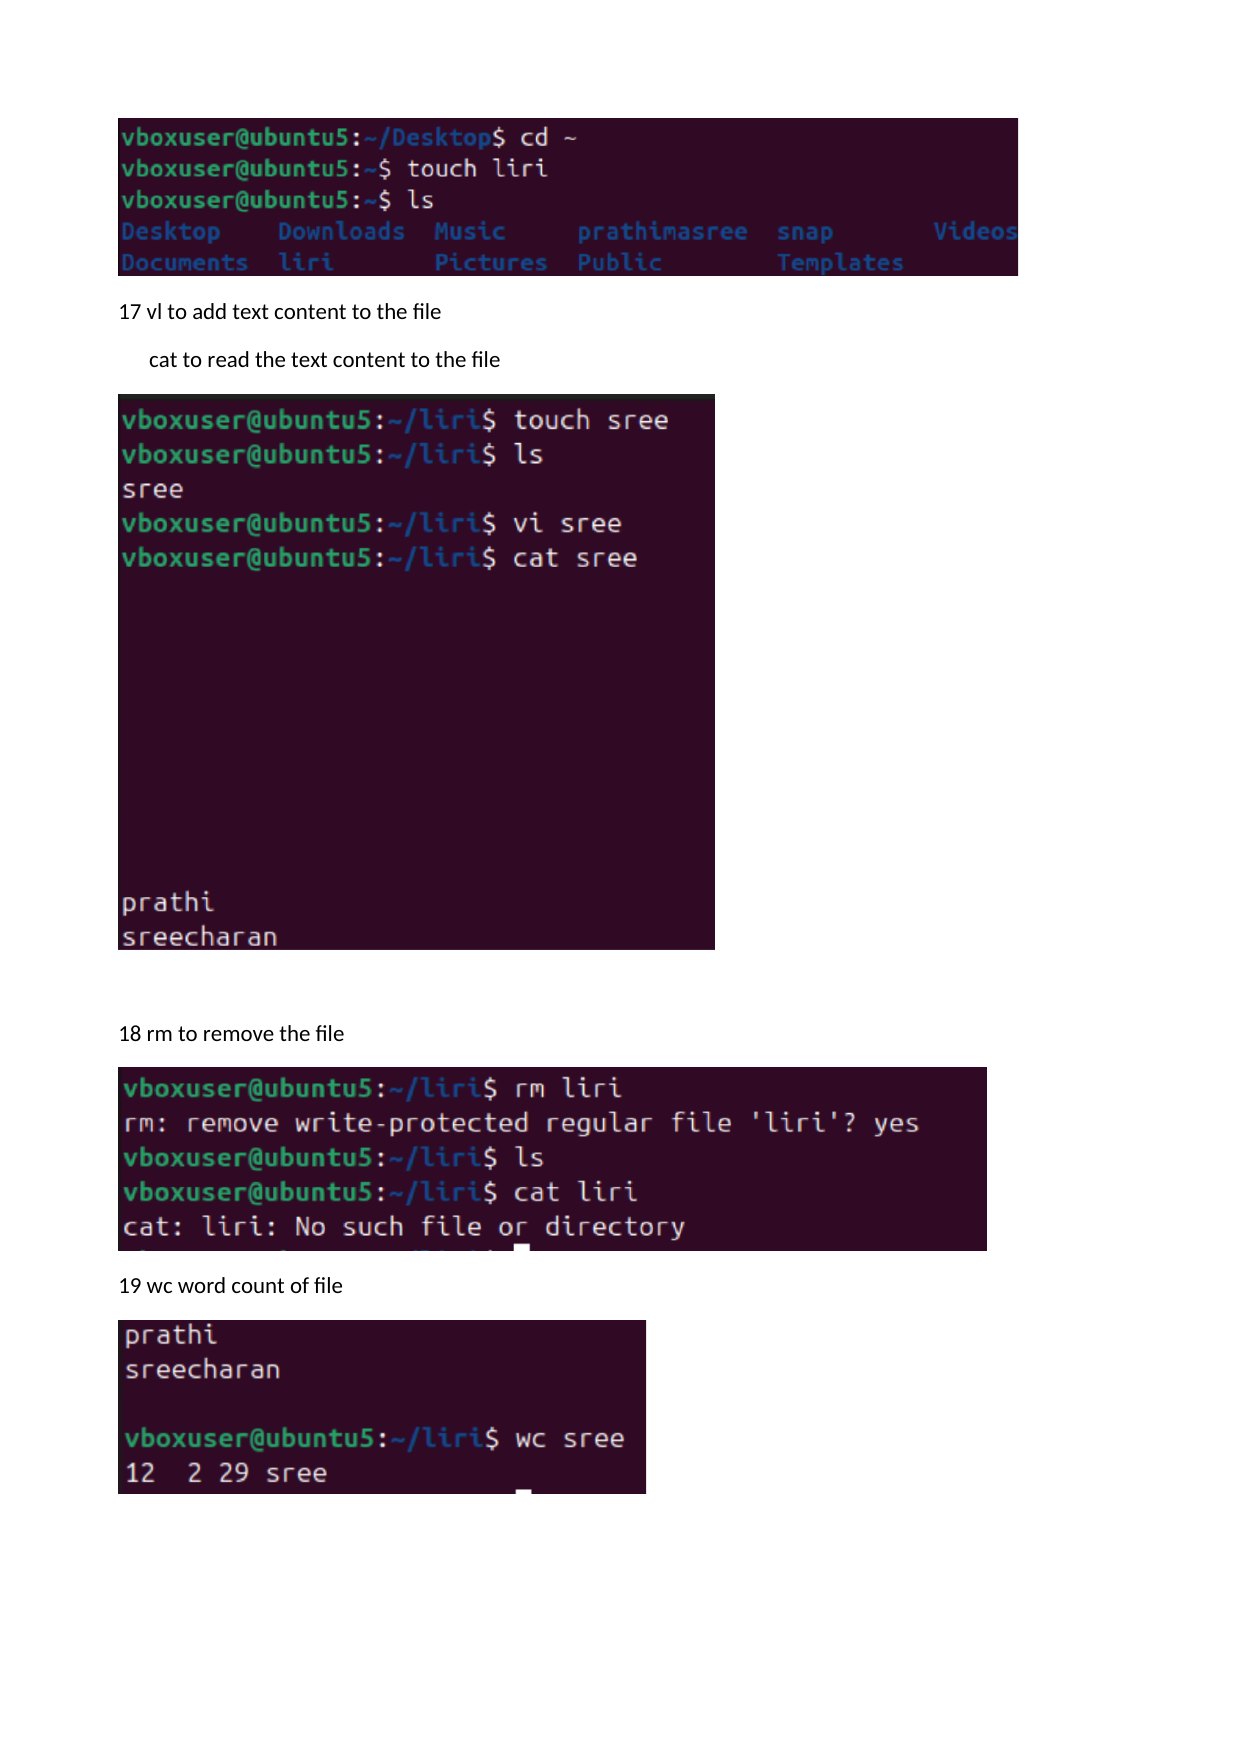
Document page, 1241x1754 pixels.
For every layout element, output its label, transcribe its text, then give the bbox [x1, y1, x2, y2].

text cat to read the text content to the file [118, 346, 1122, 374]
text 18 rm to remove the file [118, 1019, 1122, 1047]
text 19 wc word count of file [118, 1271, 1122, 1299]
text 17 vl to add text content to the file [118, 297, 1122, 325]
